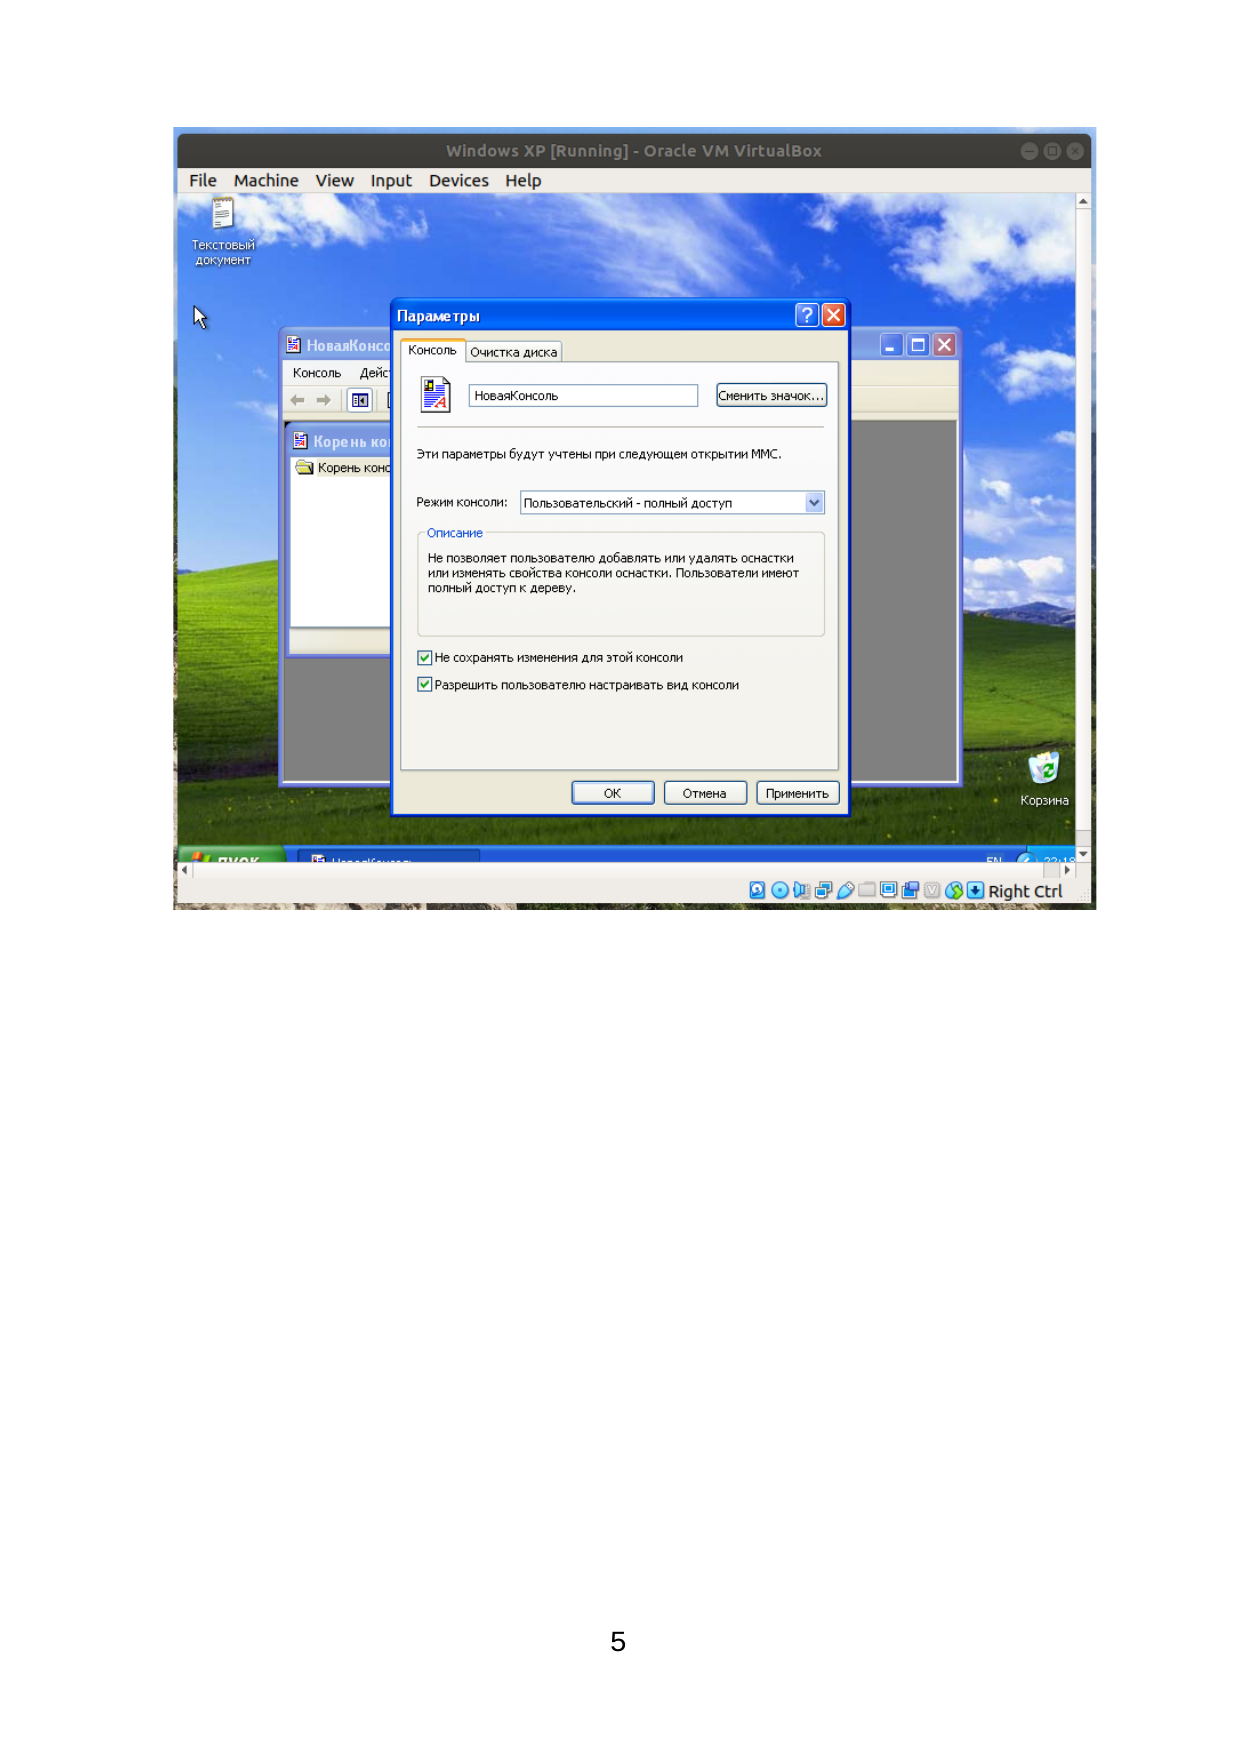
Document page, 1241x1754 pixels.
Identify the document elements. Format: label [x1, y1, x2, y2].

picture [173, 127, 1097, 910]
